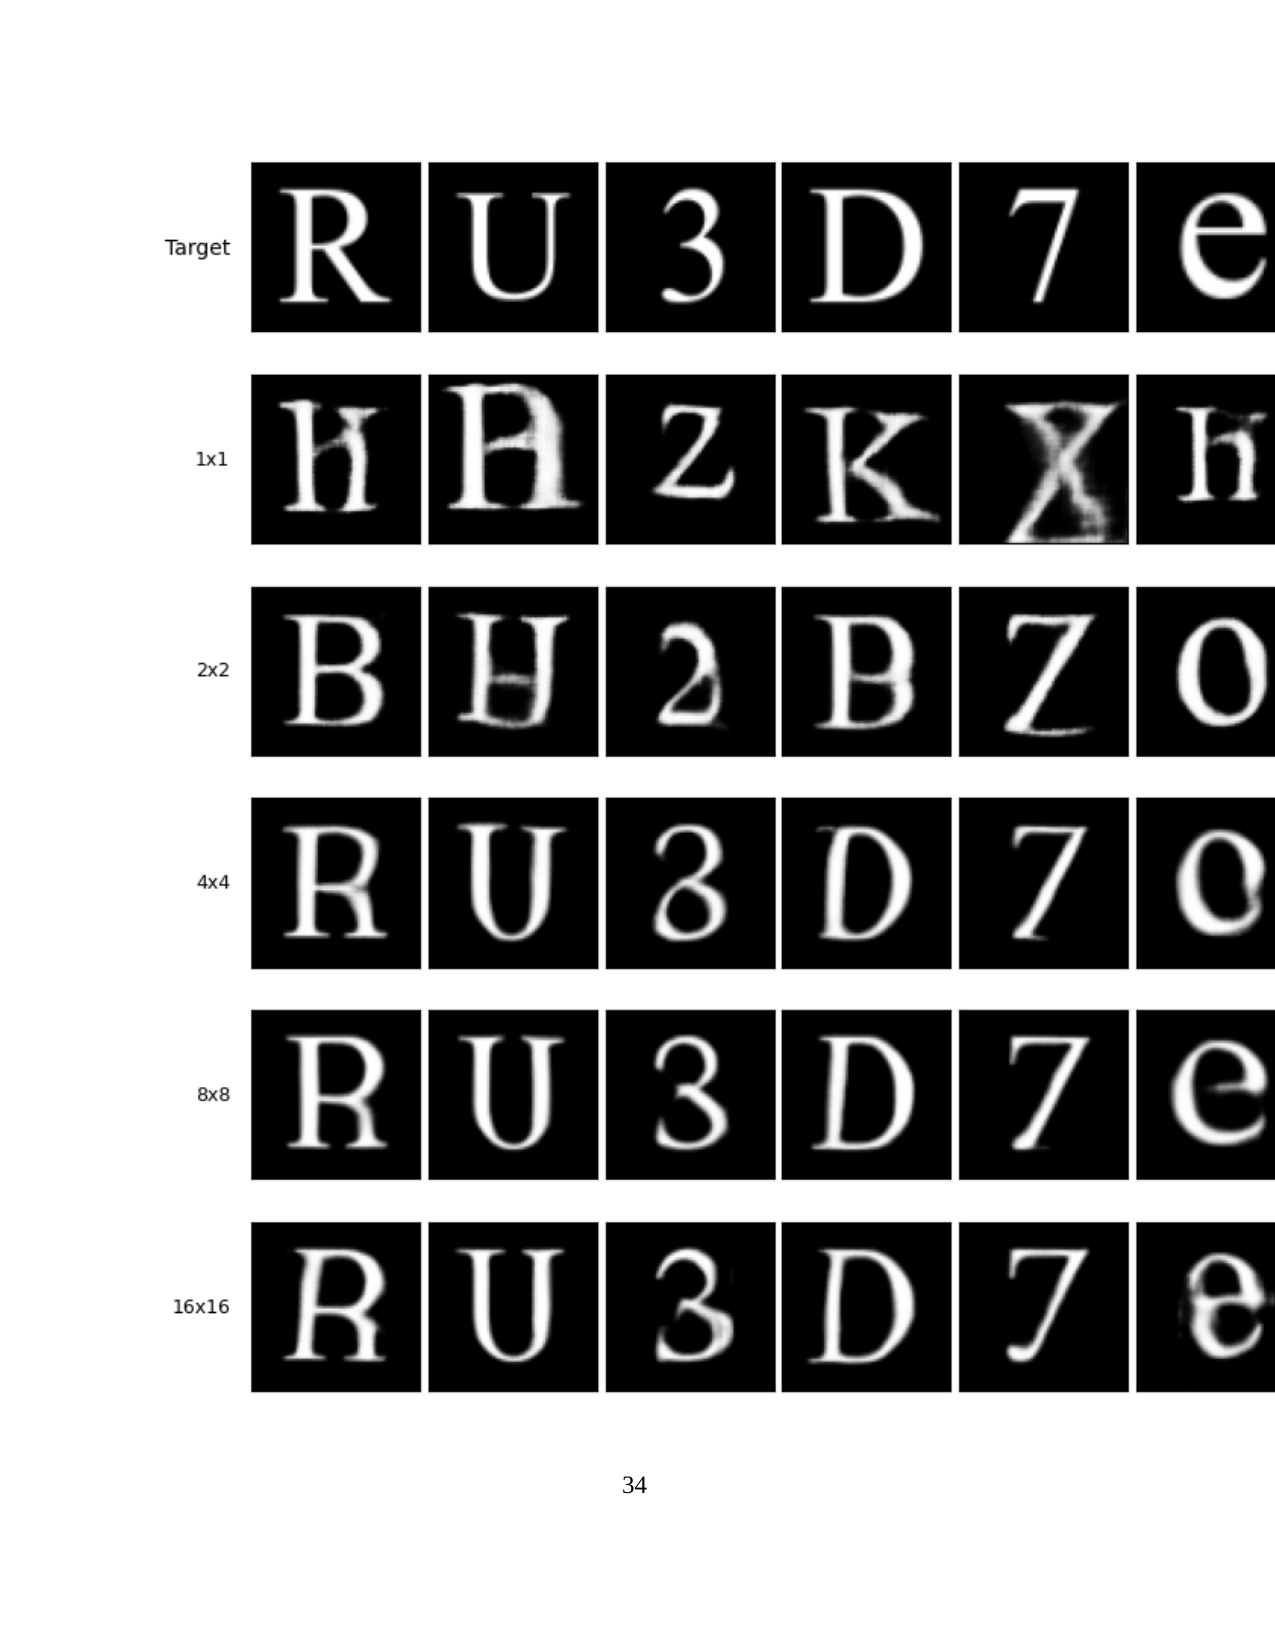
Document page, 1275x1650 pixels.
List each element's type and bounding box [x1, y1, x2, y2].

picture [150, 150, 1275, 1406]
